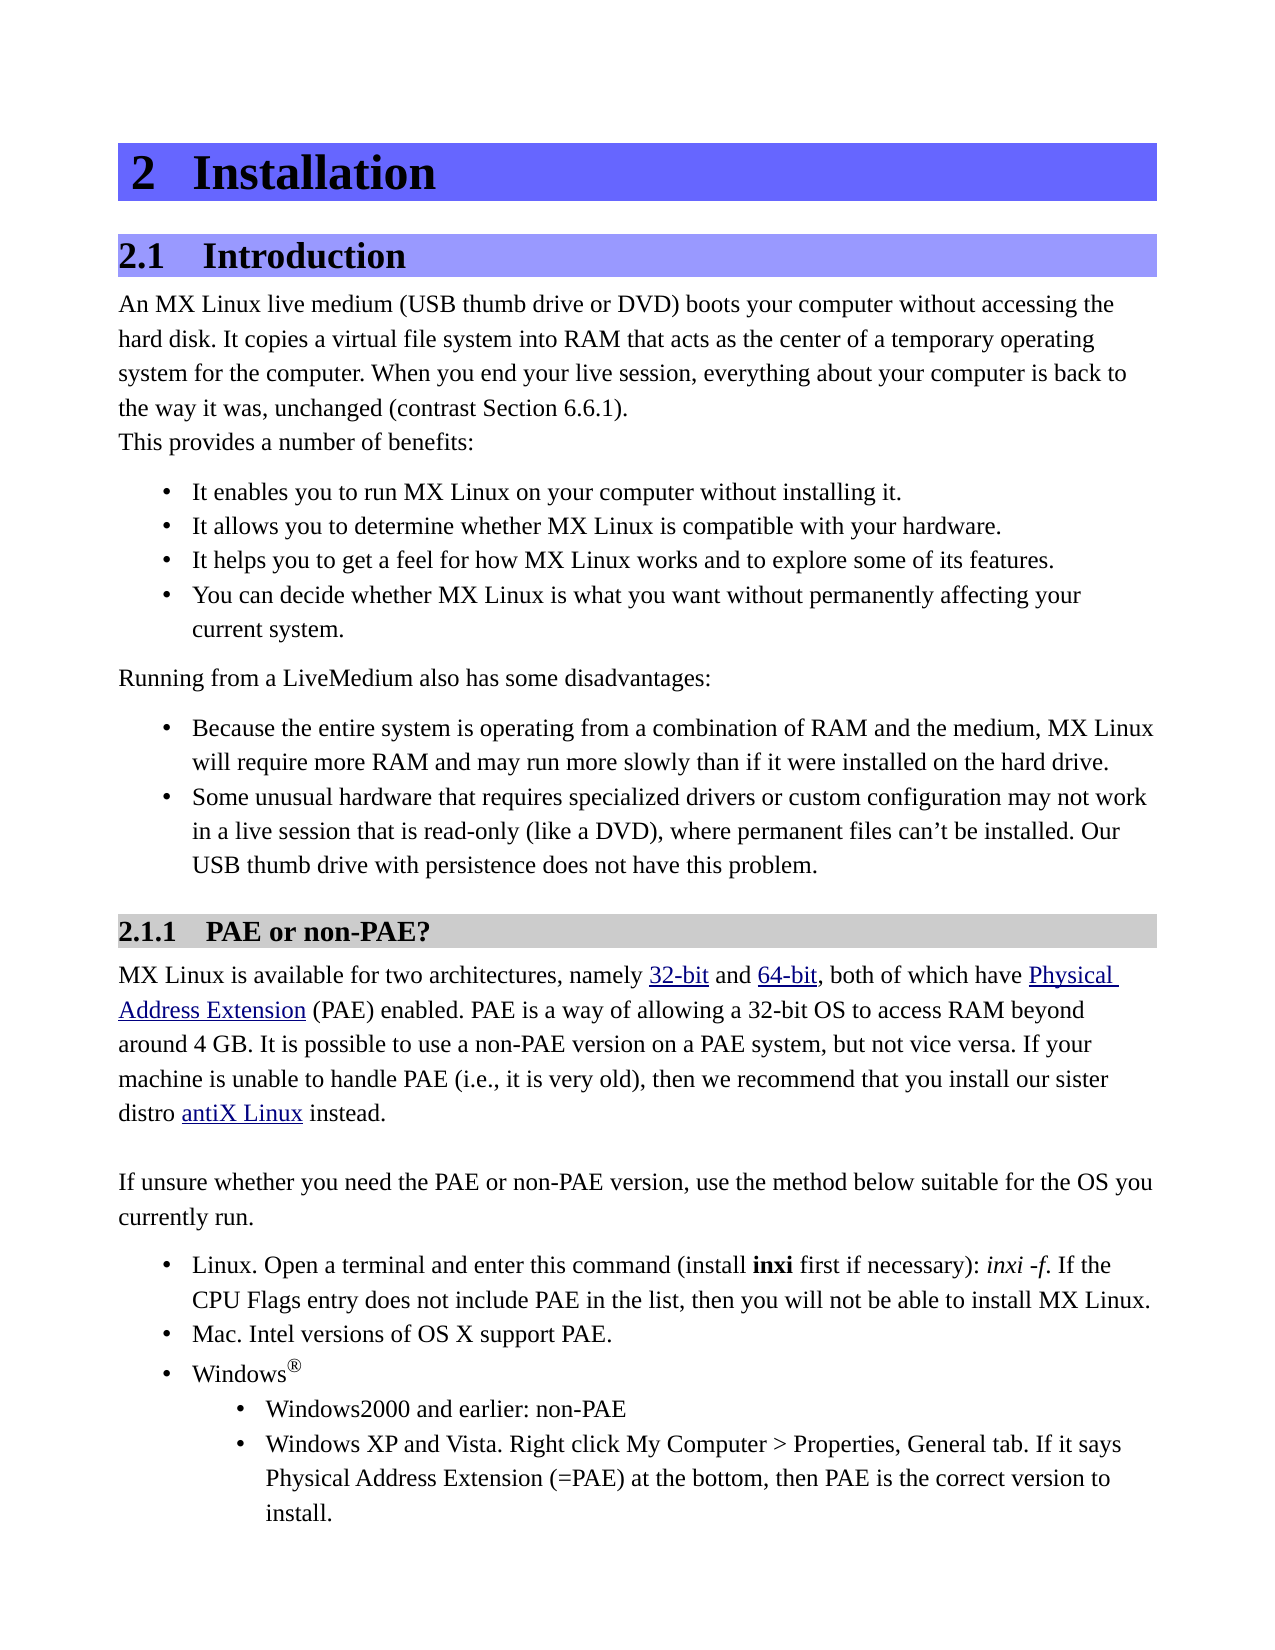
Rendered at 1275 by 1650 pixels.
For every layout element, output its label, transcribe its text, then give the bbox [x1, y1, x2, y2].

subtitle 2 Installation [118, 143, 1157, 201]
text MX Linux is available for two architectures, namely 32-bit and 64-bit, both of which have Physical Address Extension (PAE) enabled. PAE is a way of allowing a 32-bit OS to access RAM beyond around 4 GB. It is possible to use a non-PAE version on a PAE system, but not vice versa. If your machine is unable to handle PAE (i.e., it is very old), then we recommend that you install our sister distro antiX Linux instead. [118, 960, 1157, 1127]
list Some unusual hardware that requires specialized drivers or custom configuration may not work in a live session that is read-only (like a DVD), where permanent files can’t be installed. Our USB thumb drive with persistence does not have this problem. [162, 782, 1157, 879]
text Running from a LiveMedium also has some disadvantages: [118, 663, 1157, 692]
list Linux. Open a terminal and enter this command (install inxi first if necessary): inxi -f. If the CPU Flags entry does not include PAE in the list, then you will not be able to install MX Linux. [162, 1251, 1157, 1314]
list It allows you to determine whether MX Linux is compatible with your hardware. [162, 511, 1157, 540]
list It enables you to run MX Linux on your computer without installing it. [162, 477, 1157, 505]
list It helps you to get a feel for how MX Linux works and to explore some of its features. [162, 546, 1157, 574]
list Windows2000 and earlier: non-PAE [236, 1394, 1157, 1423]
list Mac. Intel versions of OS X support PAE. [162, 1319, 1157, 1348]
text This provides a number of benefits: [118, 427, 1157, 456]
list Because the entire system is operating from a combination of RAM and the medium, MX Linux will require more RAM and may run more slowly than if it were installed on the hard drive. [162, 713, 1157, 776]
subtitle 2.1.1 PAE or non-PAE? [438, 914, 1157, 948]
list Windows XP and Vista. Right click My Computer > Properties, General tab. If it says Physical Address Extension (=PAE) at the bottom, then PAE is the correct version to install. [236, 1429, 1157, 1526]
list Windows® [162, 1354, 1157, 1388]
text An MX Linux live medium (USB thumb drive or DVD) boots your computer without accessing the hard disk. It copies a virtual file system into RAM that acts as the center of a temporary operating system for the computer. When you end your live session, everything about your computer is back to the way it was, unchanged (contrast Section 6.6.1). [118, 289, 1157, 422]
text If unsure whether you need the PAE or non-PAE version, use the method below suitable for the OS you currently run. [118, 1167, 1157, 1230]
list You can decide whether MX Linux is what you want without permanently affecting your current system. [162, 580, 1157, 643]
subtitle 2.1 Introduction [415, 234, 1157, 277]
